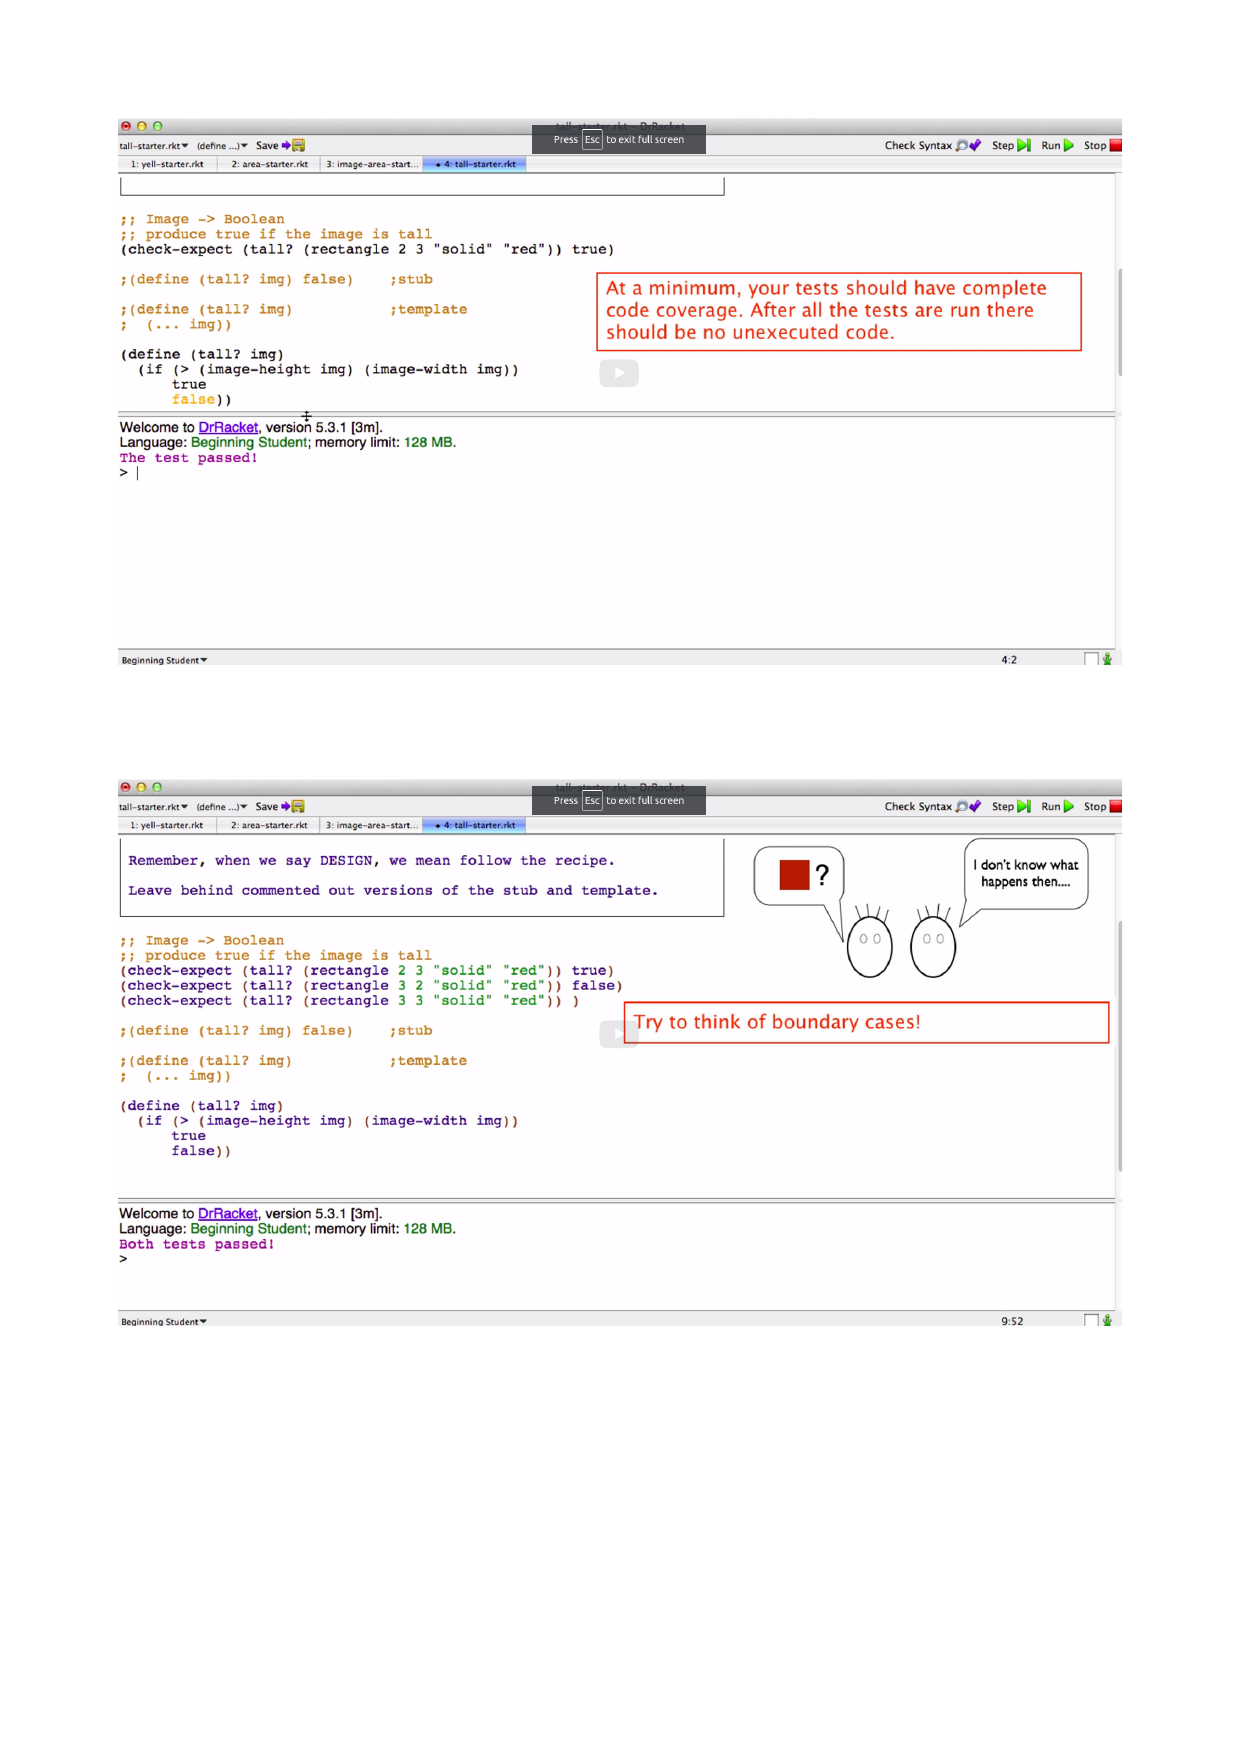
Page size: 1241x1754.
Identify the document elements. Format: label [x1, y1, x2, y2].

picture [118, 118, 1123, 665]
picture [118, 779, 1123, 1326]
